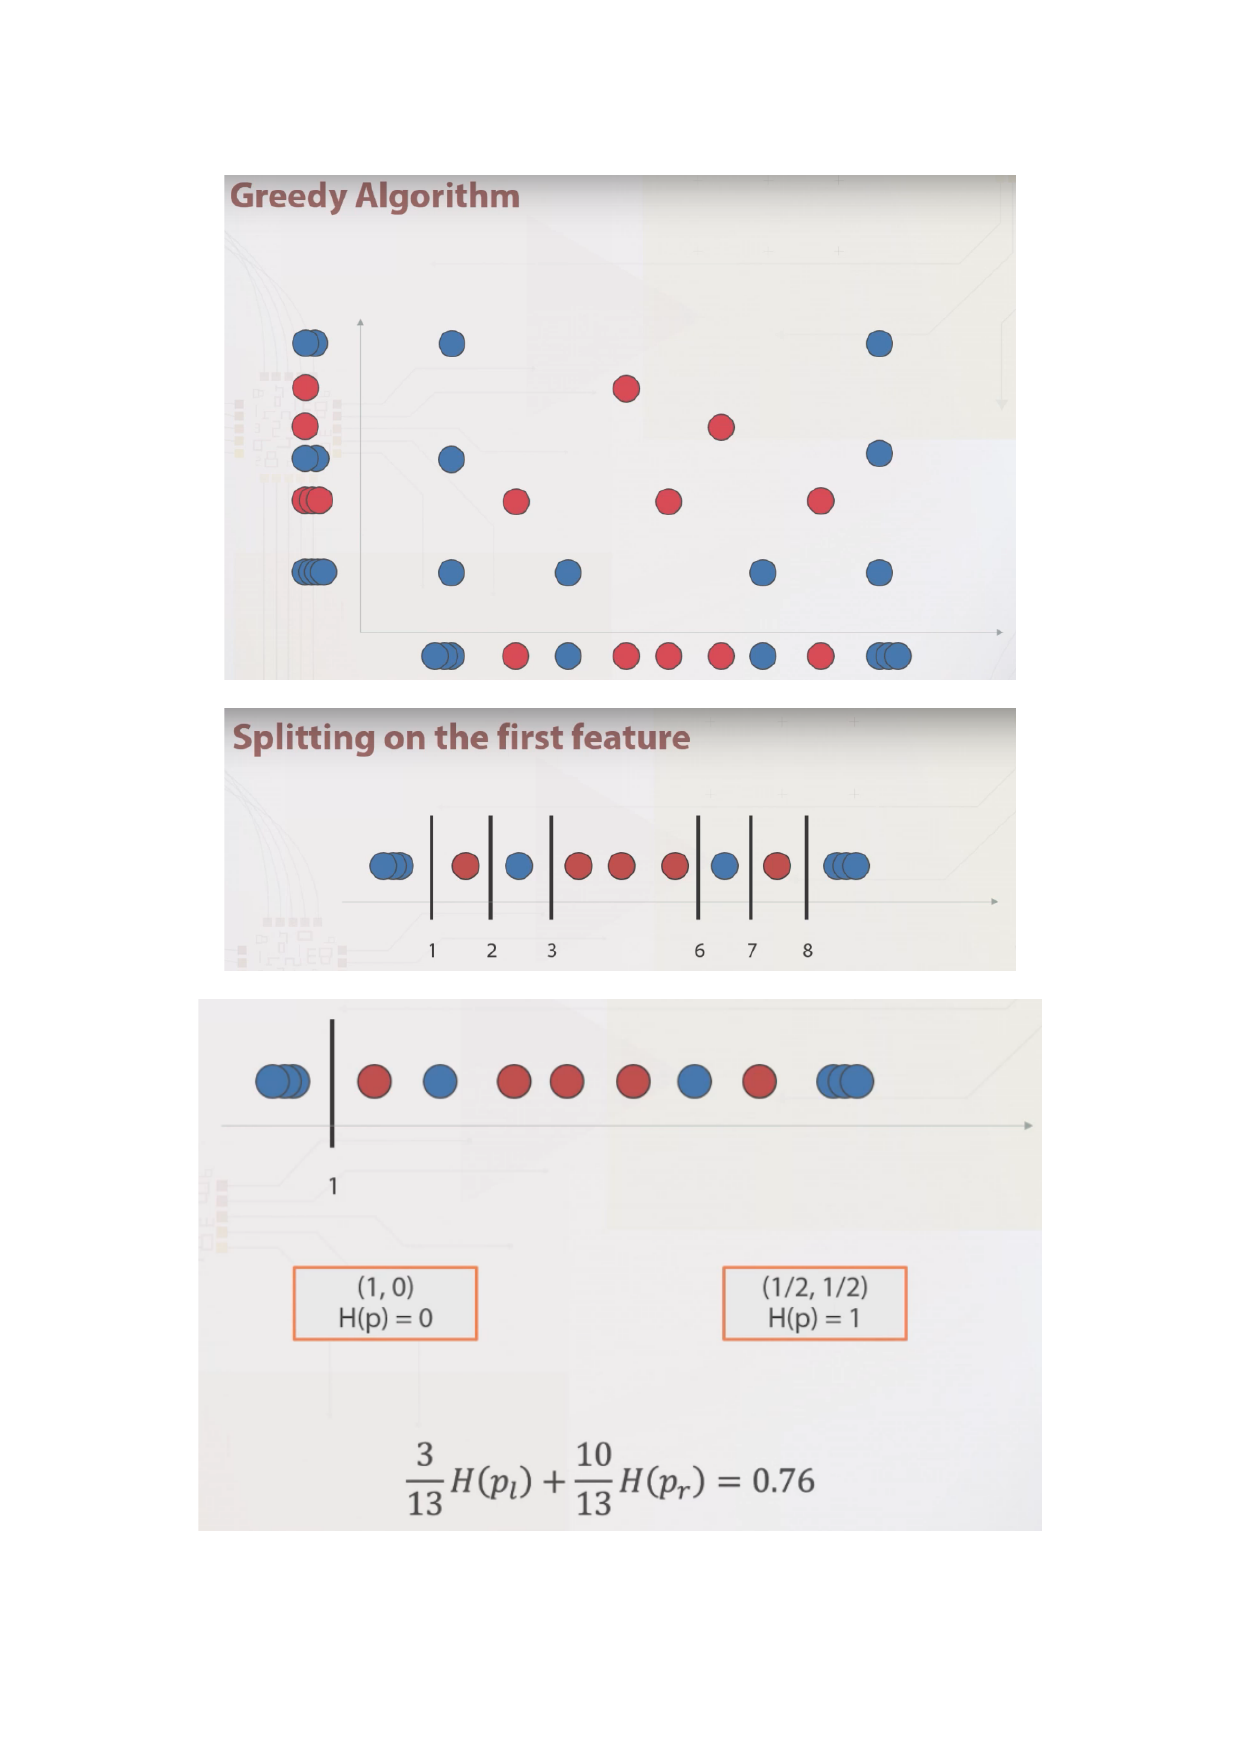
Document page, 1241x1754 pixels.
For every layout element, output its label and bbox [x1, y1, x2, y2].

picture [224, 708, 1016, 971]
picture [198, 999, 1042, 1531]
picture [224, 175, 1016, 680]
